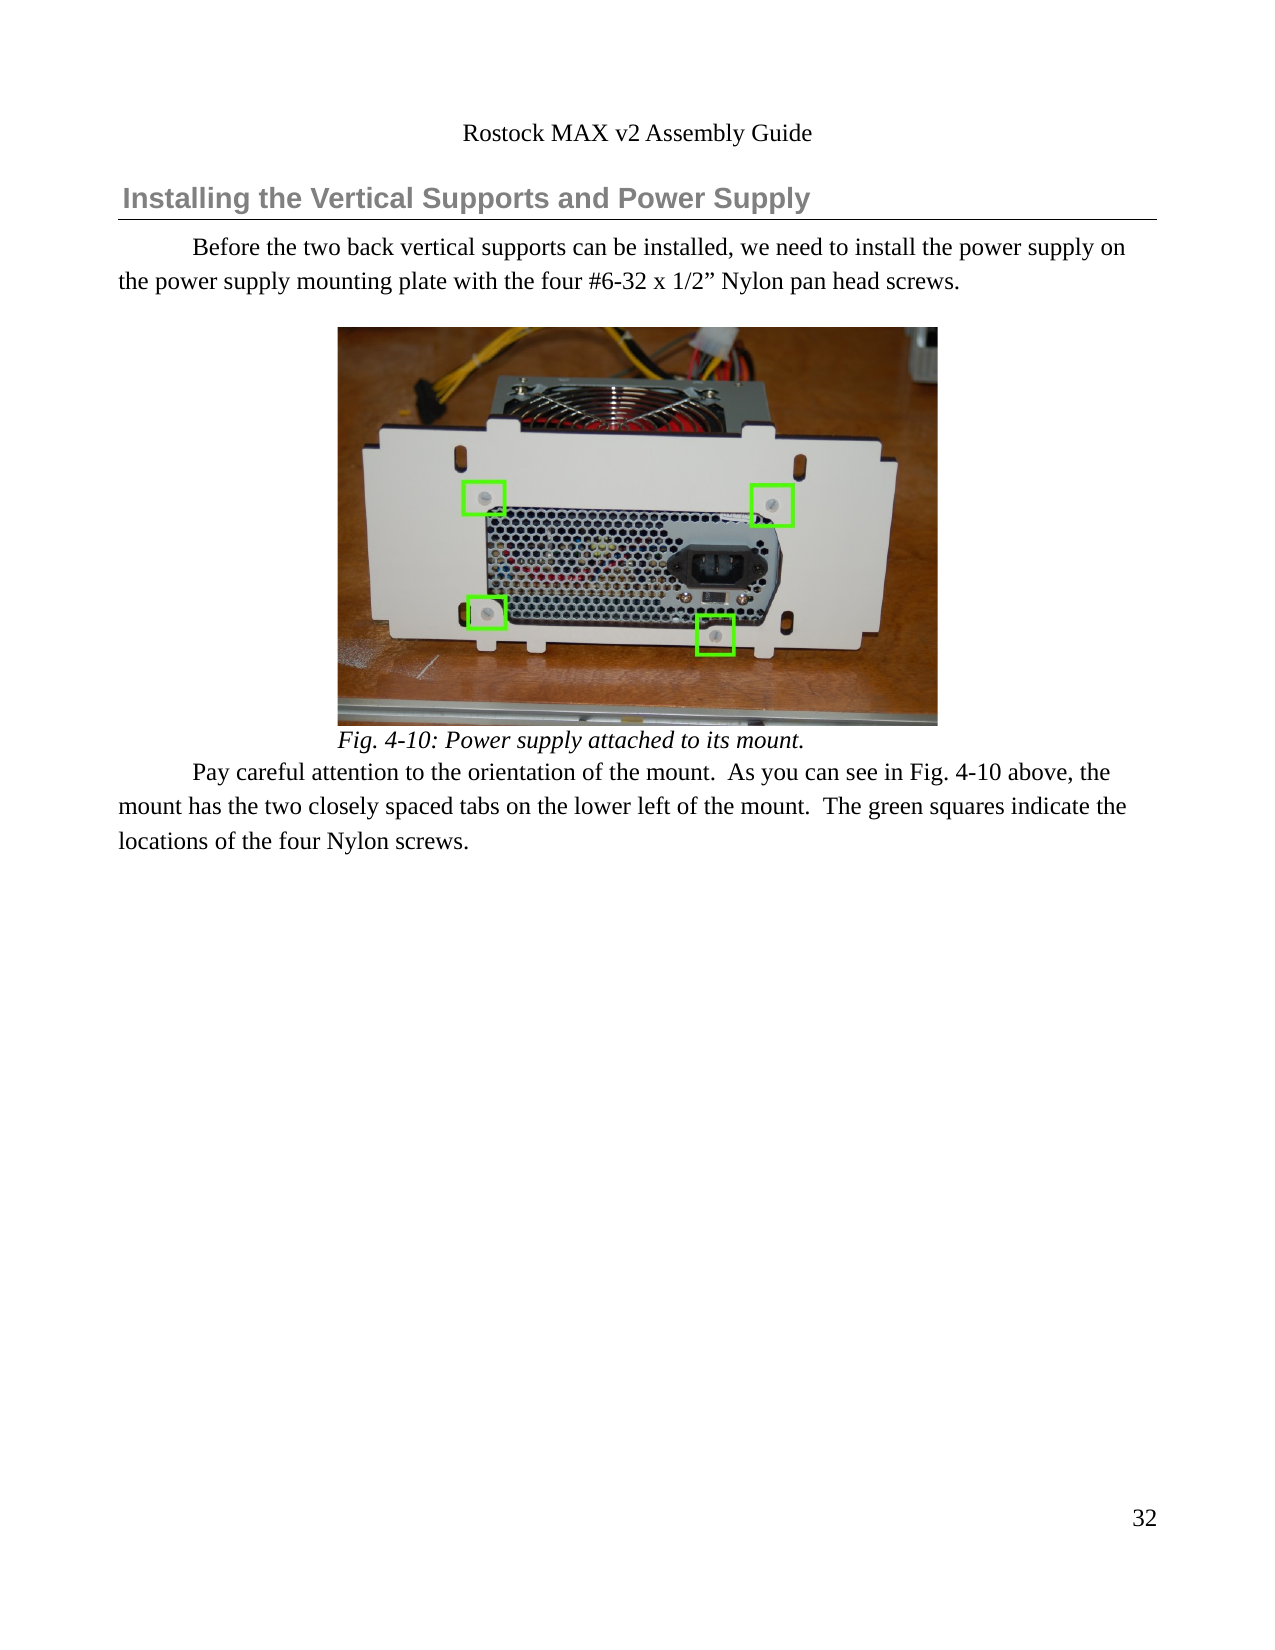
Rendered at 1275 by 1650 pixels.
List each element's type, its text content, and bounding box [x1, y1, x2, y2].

text Before the two back vertical supports can be installed, we need to install the power supply on the power supply mounting plate with the four #6-32 x 1/2” Nylon pan head screws. [118, 232, 1157, 295]
picture [337, 327, 938, 726]
text Fig. 4-10: Power supply attached to its mount. [337, 726, 937, 754]
text Pay careful attention to the orientation of the mount. As you can see in Fig. 4-10 above, the mount has the two closely spaced tabs on the lower left of the mount. The green squares indicate the locations of the four Nylon screws. [118, 757, 1157, 854]
subtitle Installing the Vertical Supports and Power Supply [118, 177, 1157, 219]
